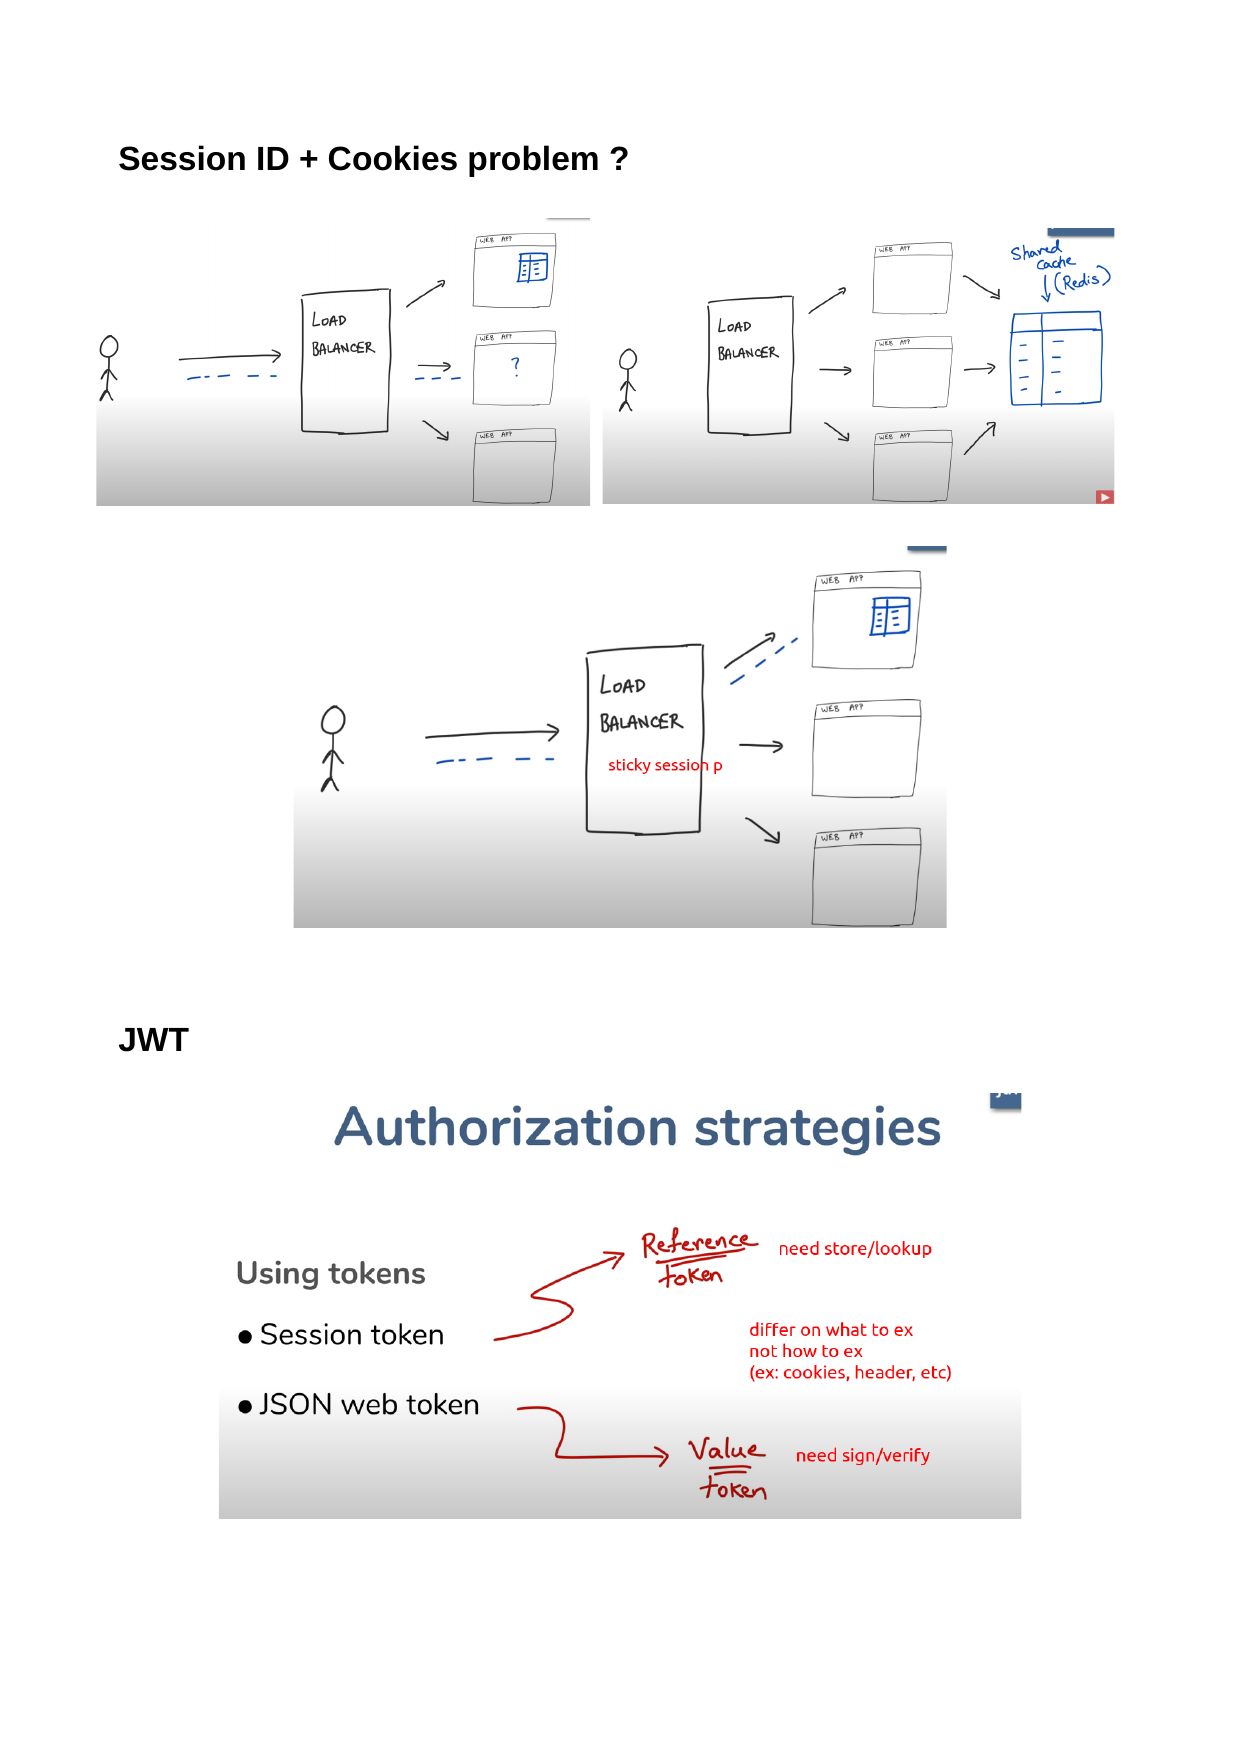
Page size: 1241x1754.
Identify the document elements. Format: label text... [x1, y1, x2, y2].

subtitle JWT [118, 1020, 1122, 1059]
picture [602, 228, 1115, 504]
picture [293, 546, 947, 928]
picture [218, 1093, 1022, 1519]
subtitle Session ID + Cookies problem ? [118, 139, 1122, 178]
picture [96, 218, 591, 506]
